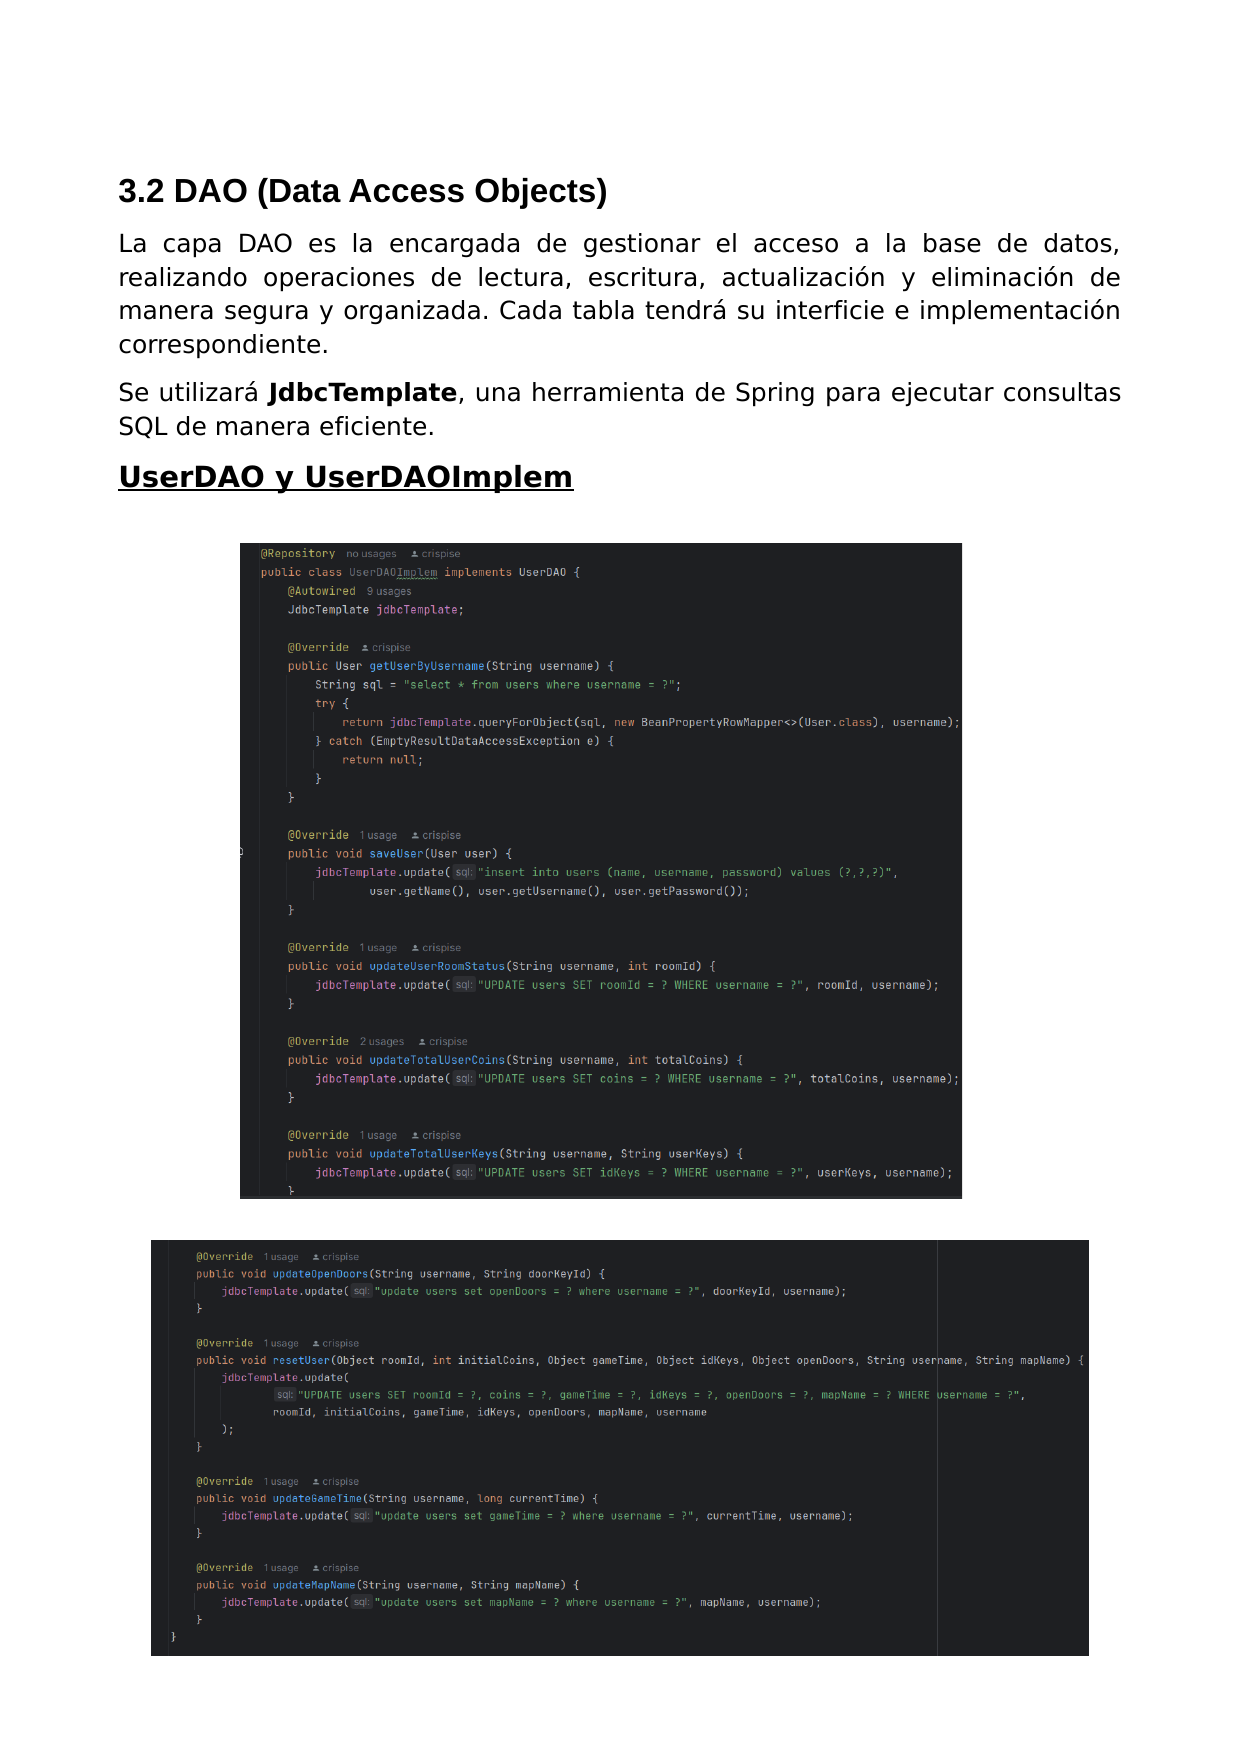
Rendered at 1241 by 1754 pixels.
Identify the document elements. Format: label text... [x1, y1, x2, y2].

picture [240, 543, 963, 1199]
picture [151, 1240, 1089, 1656]
text 3.2 DAO (Data Access Objects) [118, 171, 1122, 209]
text Se utilizará JdbcTemplate, una herramienta de Spring para ejecutar consultas SQL de manera eficiente. [118, 378, 1122, 441]
text UserDAO y UserDAOImplem [118, 460, 1122, 494]
text La capa DAO es la encargada de gestionar el acceso a la base de datos, realizando operaciones de lectura, escritura, actualización y eliminación de manera segura y organizada. Cada tabla tendrá su interficie e implementación correspondiente. [118, 229, 1122, 359]
